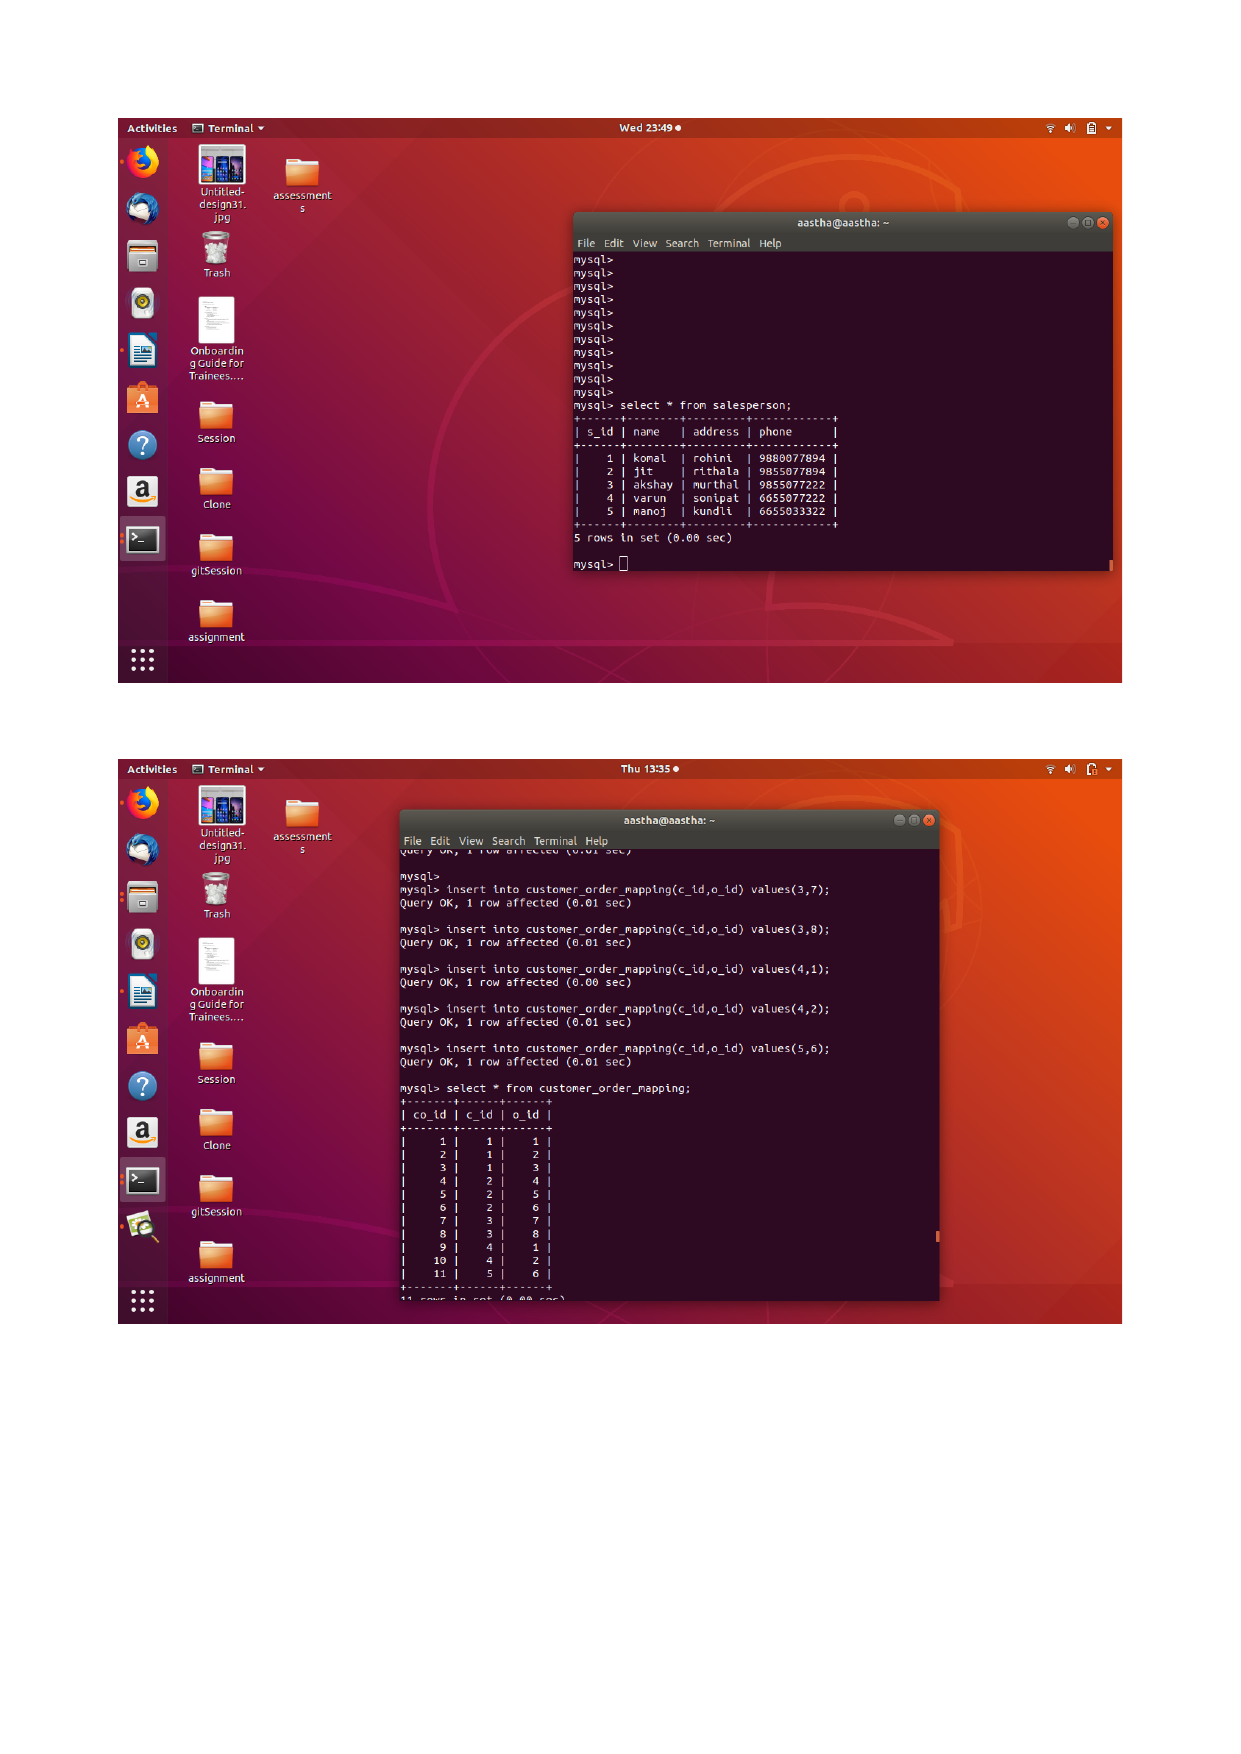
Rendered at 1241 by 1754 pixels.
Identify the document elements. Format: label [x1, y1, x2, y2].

picture [118, 759, 1123, 1324]
picture [118, 118, 1123, 683]
